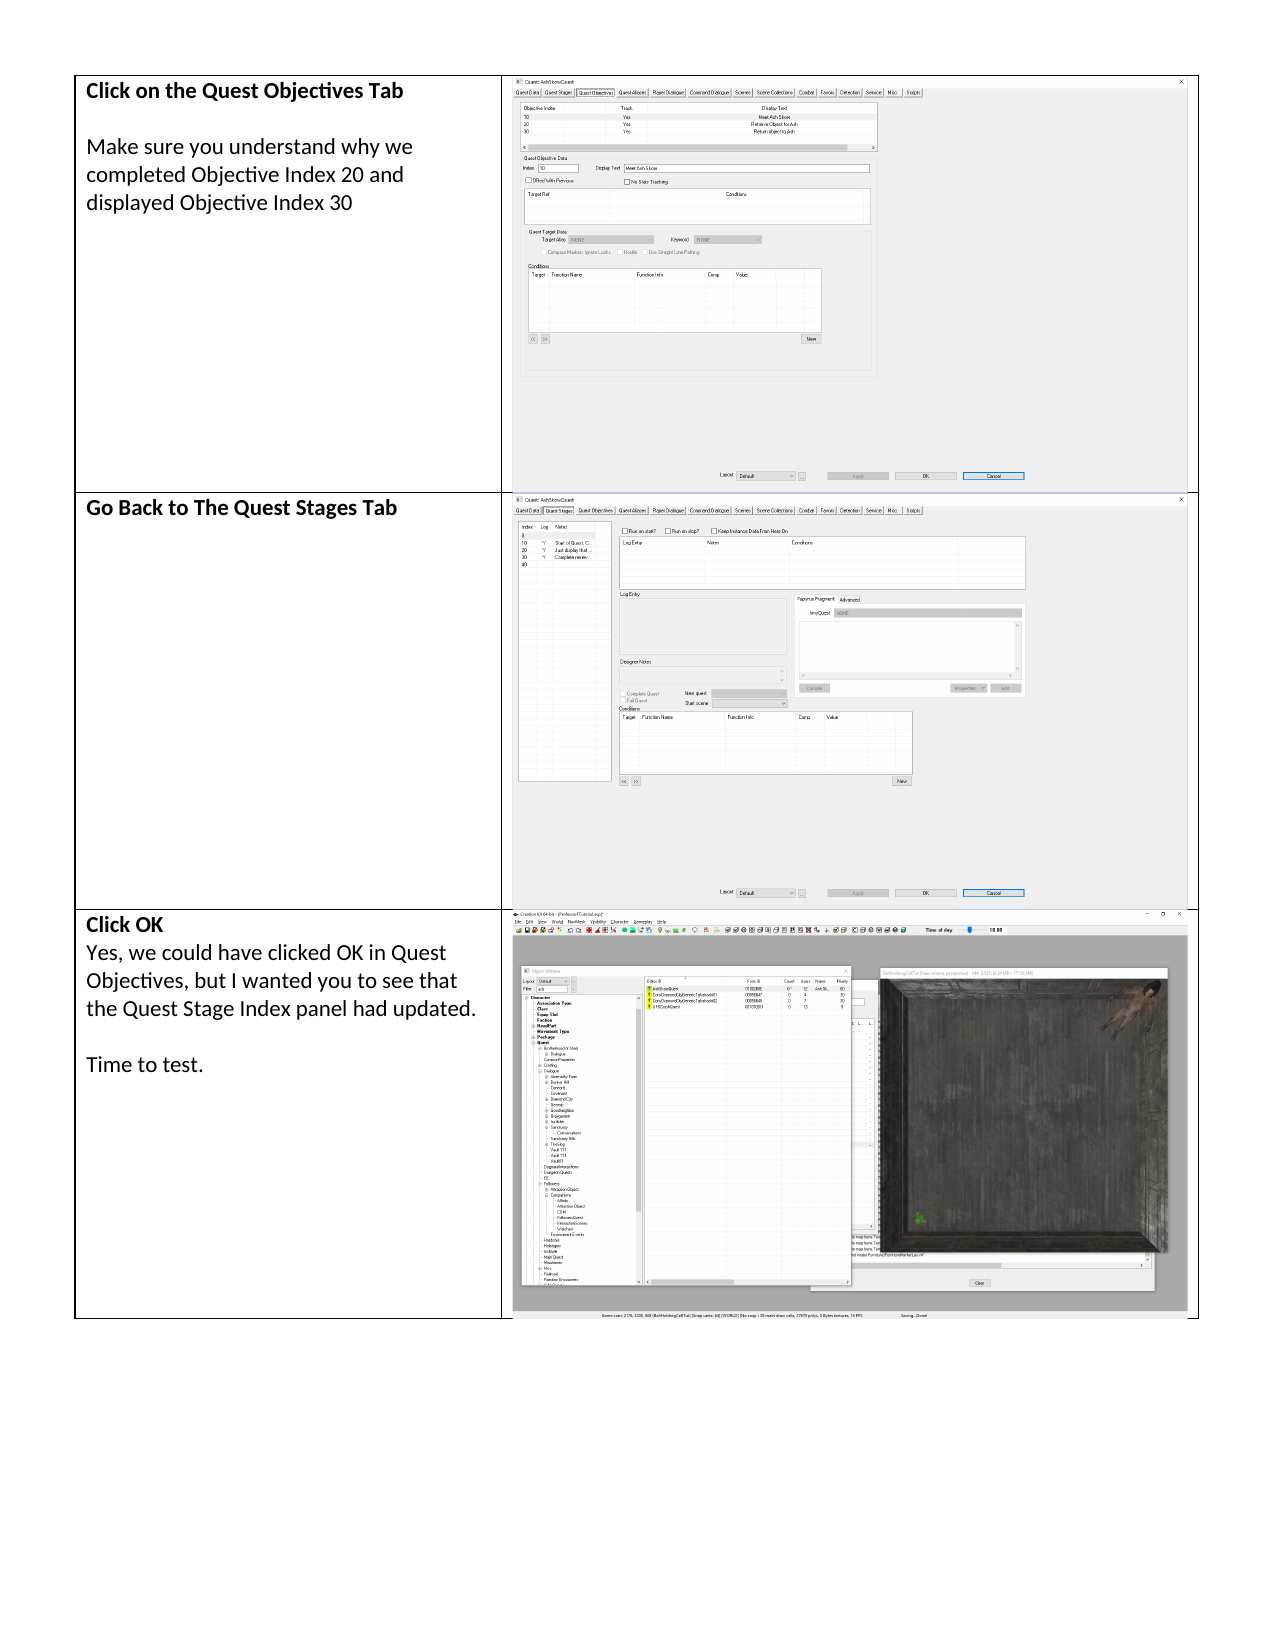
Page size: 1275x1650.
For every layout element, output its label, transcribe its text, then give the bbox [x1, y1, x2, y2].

table_cell [502, 493, 512, 909]
table_cell Click OK Yes, we could have clicked OK in Quest Objectives, but I wanted you to see that the Quest Stage Index panel had updated. Time to test. [76, 910, 501, 1318]
table_cell Go Back to The Quest Stages Tab [76, 493, 501, 909]
table_cell [502, 76, 512, 492]
table_cell [1188, 910, 1198, 1318]
table_cell [1188, 493, 1198, 909]
table_cell Click on the Quest Objectives Tab Make sure you understand why we completed Objective Index 20 and displayed Objective Index 30 [76, 76, 501, 492]
table_cell [502, 910, 512, 1318]
table_cell [1188, 76, 1198, 492]
